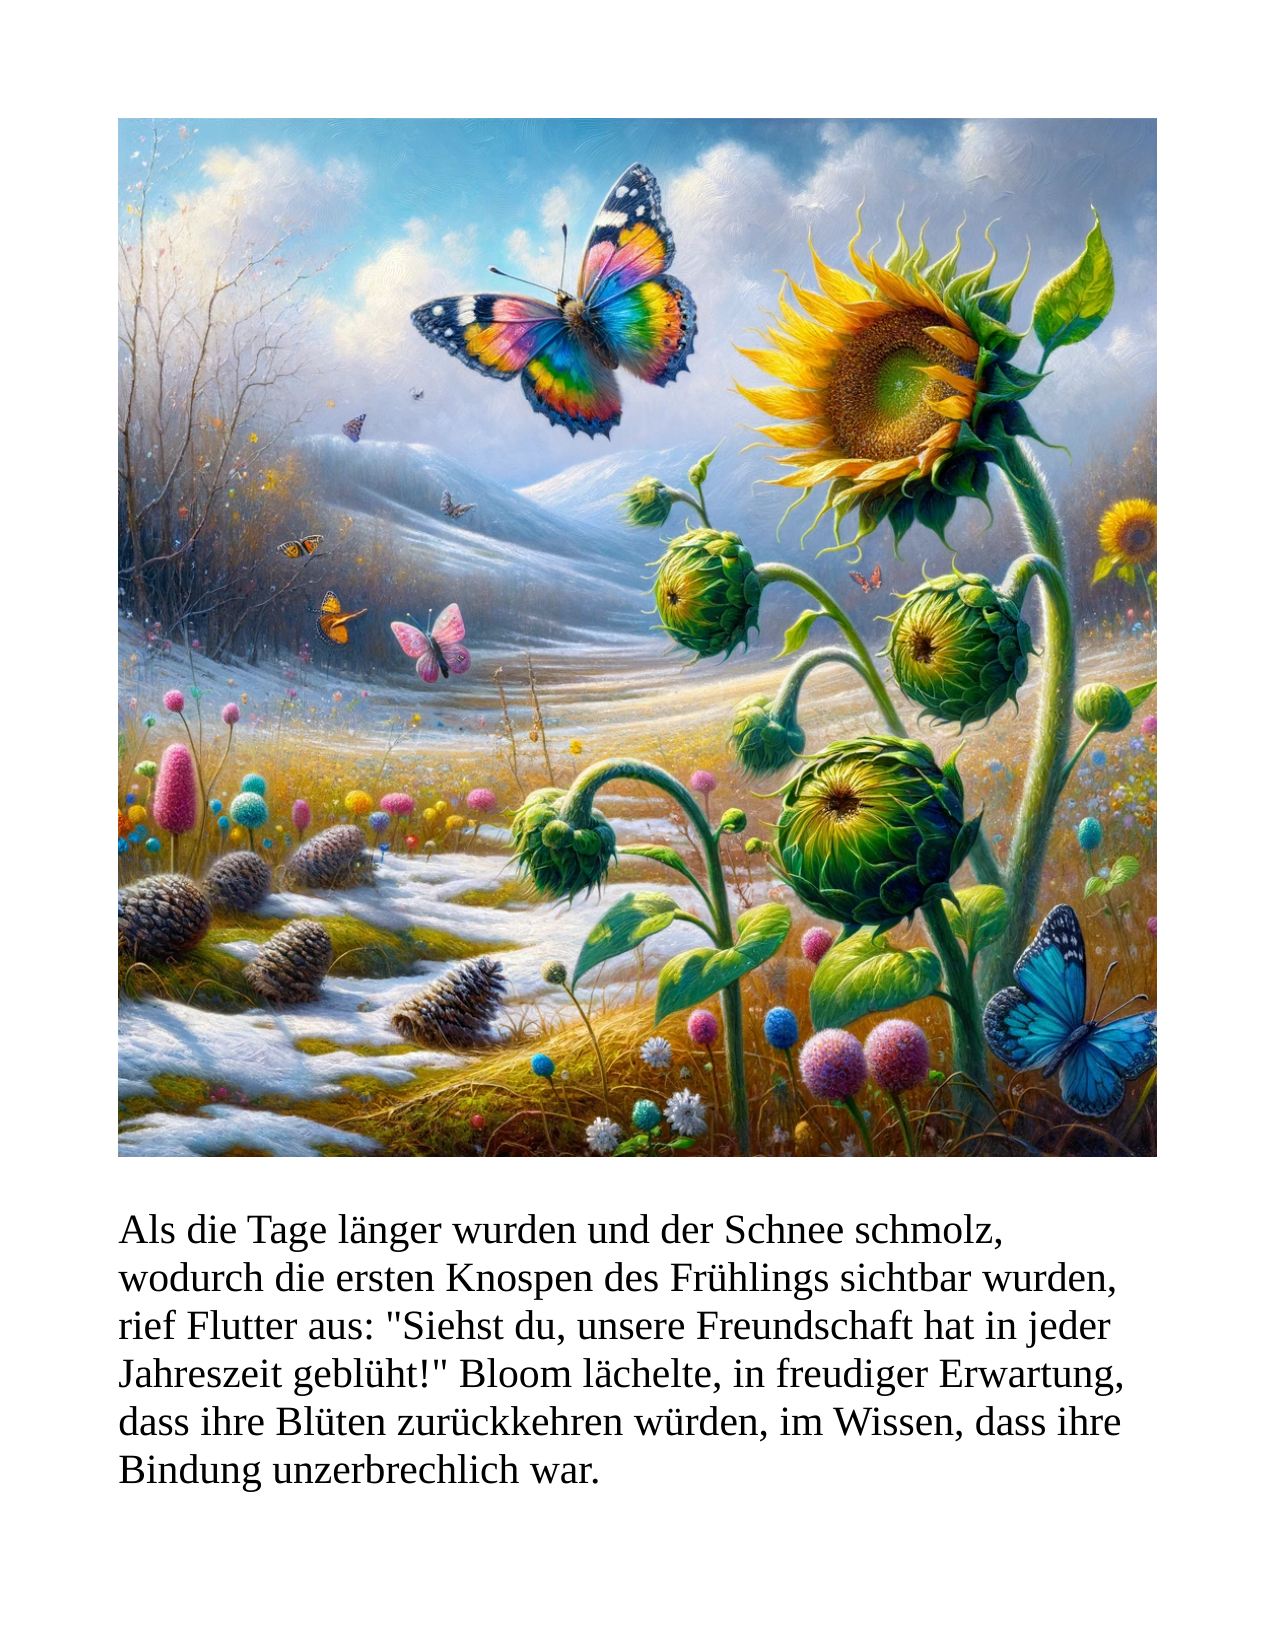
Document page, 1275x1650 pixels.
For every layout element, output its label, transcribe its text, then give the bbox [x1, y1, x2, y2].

picture [118, 118, 1157, 1157]
text Als die Tage länger wurden und der Schnee schmolz, wodurch die ersten Knospen des Frühlings sichtbar wurden, rief Flutter aus: "Siehst du, unsere Freundschaft hat in jeder Jahreszeit geblüht!" Bloom lächelte, in freudiger Erwartung, dass ihre Blüten zurückkehren würden, im Wissen, dass ihre Bindung unzerbrechlich war. [118, 1205, 1157, 1492]
